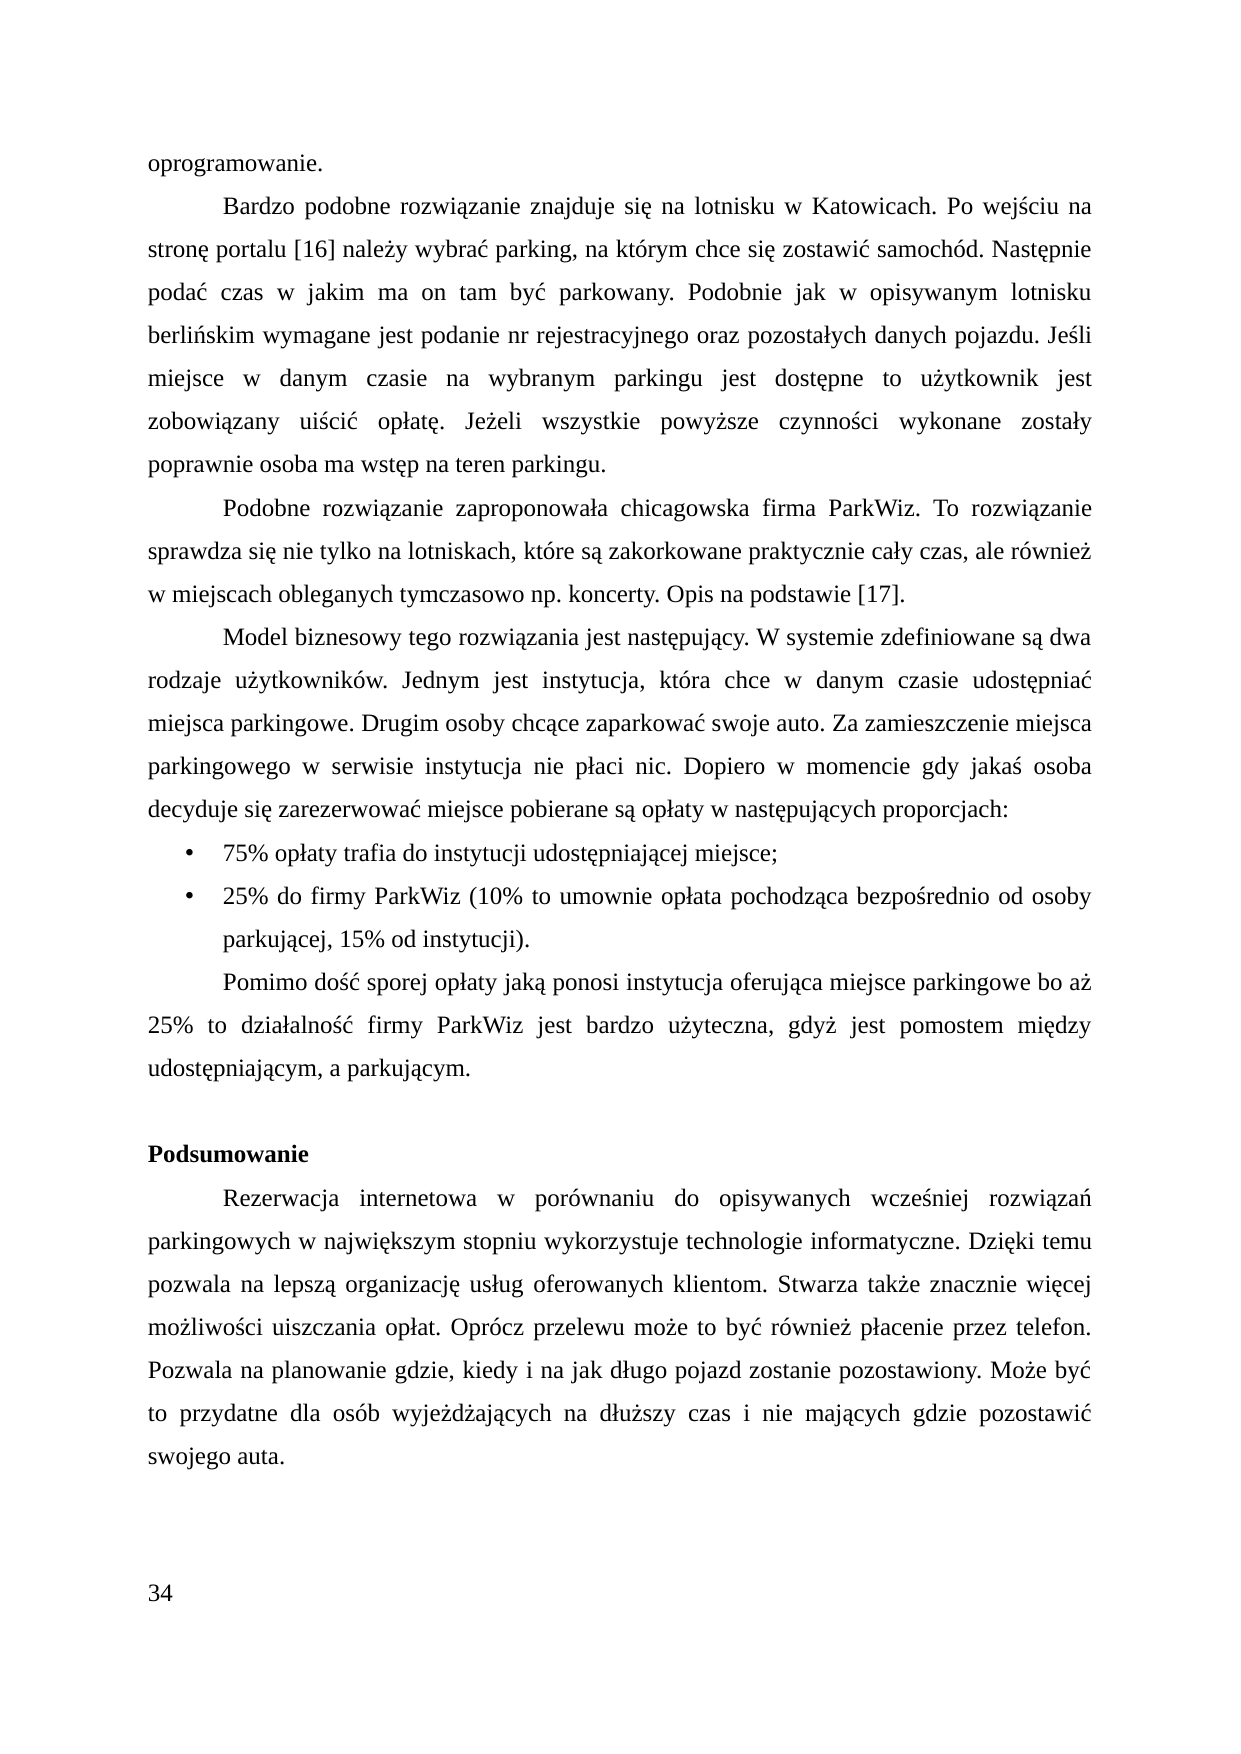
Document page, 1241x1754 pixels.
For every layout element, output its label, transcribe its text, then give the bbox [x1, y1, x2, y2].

text Pomimo dość sporej opłaty jaką ponosi instytucja oferująca miejsce parkingowe bo aż 25% to działalność firmy ParkWiz jest bardzo użyteczna, gdyż jest pomostem między udostępniającym, a parkującym. [148, 967, 1093, 1082]
text Podobne rozwiązanie zaproponowała chicagowska firma ParkWiz. To rozwiązanie sprawdza się nie tylko na lotniskach, które są zakorkowane praktycznie cały czas, ale również w miejscach obleganych tymczasowo np. koncerty. Opis na podstawie [17]. [148, 493, 1093, 608]
text oprogramowanie. [148, 148, 1093, 176]
list 75% opłaty trafia do instytucji udostępniającej miejsce; [185, 838, 1093, 866]
text Model biznesowy tego rozwiązania jest następujący. W systemie zdefiniowane są dwa rodzaje użytkowników. Jednym jest instytucja, która chce w danym czasie udostępniać miejsca parkingowe. Drugim osoby chcące zaparkować swoje auto. Za zamieszczenie miejsca parkingowego w serwisie instytucja nie płaci nic. Dopiero w momencie gdy jakaś osoba decyduje się zarezerwować miejsce pobierane są opłaty w następujących proporcjach: [148, 622, 1093, 823]
text Rezerwacja internetowa w porównaniu do opisywanych wcześniej rozwiązań parkingowych w największym stopniu wykorzystuje technologie informatyczne. Dzięki temu pozwala na lepszą organizację usług oferowanych klientom. Stwarza także znacznie więcej możliwości uiszczania opłat. Oprócz przelewu może to być również płacenie przez telefon. Pozwala na planowanie gdzie, kiedy i na jak długo pojazd zostanie pozostawiony. Może być to przydatne dla osób wyjeżdżających na dłuższy czas i nie mających gdzie pozostawić swojego auta. [148, 1183, 1093, 1470]
text Podsumowanie [148, 1139, 1093, 1168]
text Bardzo podobne rozwiązanie znajduje się na lotnisku w Katowicach. Po wejściu na stronę portalu [16] należy wybrać parking, na którym chce się zostawić samochód. Następnie podać czas w jakim ma on tam być parkowany. Podobnie jak w opisywanym lotnisku berlińskim wymagane jest podanie nr rejestracyjnego oraz pozostałych danych pojazdu. Jeśli miejsce w danym czasie na wybranym parkingu jest dostępne to użytkownik jest zobowiązany uiścić opłatę. Jeżeli wszystkie powyższe czynności wykonane zostały poprawnie osoba ma wstęp na teren parkingu. [148, 191, 1093, 478]
list 25% do firmy ParkWiz (10% to umownie opłata pochodząca bezpośrednio od osoby parkującej, 15% od instytucji). [185, 881, 1093, 953]
